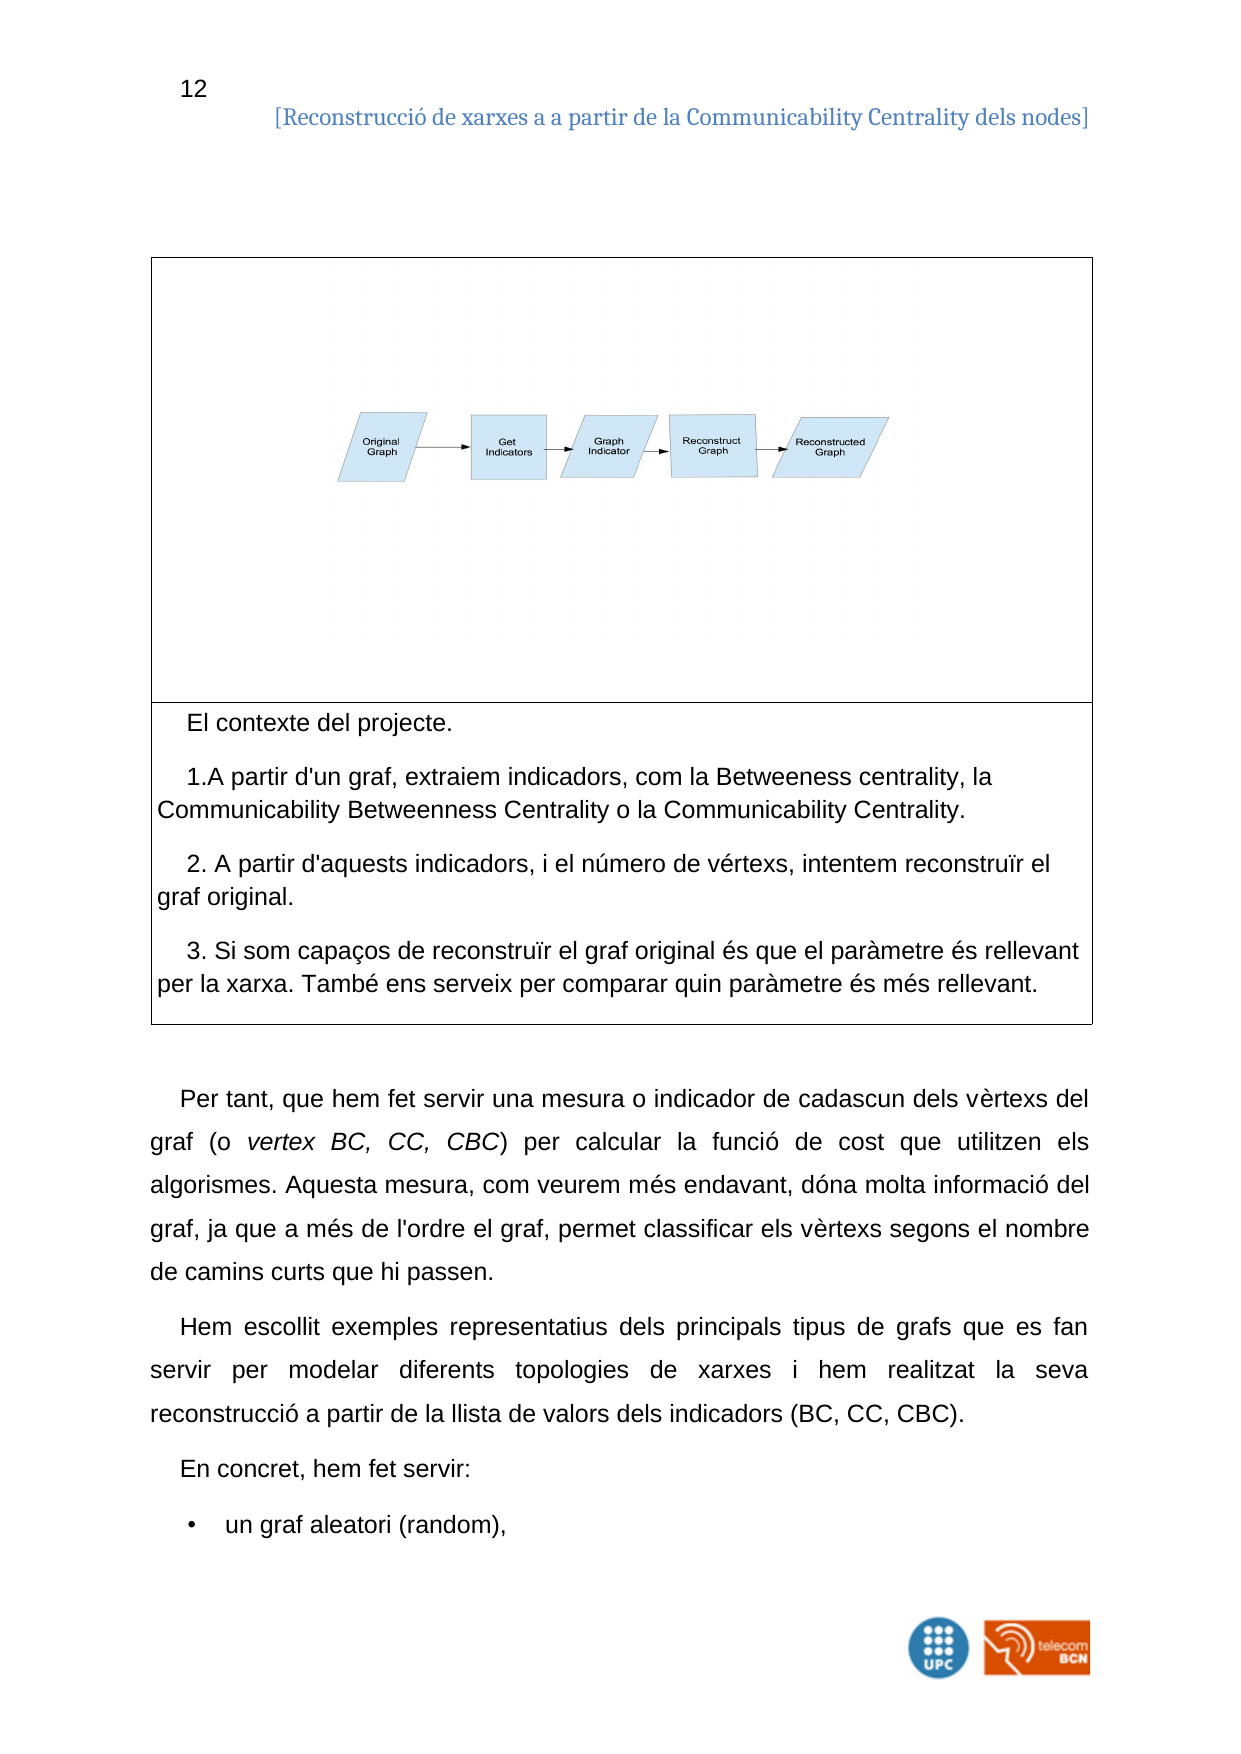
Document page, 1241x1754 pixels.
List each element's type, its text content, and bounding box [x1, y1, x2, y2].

text Per tant, que hem fet servir una mesura o indicador de cadascun dels vèrtexs del graf (o vertex BC, CC, CBC) per calcular la funció de cost que utilitzen els algorismes. Aquesta mesura, com veurem més endavant, dóna molta informació del graf, ja que a més de l'ordre el graf, permet classificar els vèrtexs segons el nombre de camins curts que hi passen. [150, 1084, 1090, 1285]
picture [904, 1614, 1091, 1681]
table_header [152, 258, 1092, 702]
picture [296, 263, 947, 643]
text Hem escollit exemples representatius dels principals tipus de grafs que es fan servir per modelar diferents topologies de xarxes i hem realitzat la seva reconstrucció a partir de la llista de valors dels indicadors (BC, CC, CBC). [150, 1312, 1090, 1427]
list un graf aleatori (random), [187, 1510, 1090, 1539]
table_cell El contexte del projecte. 1.A partir d'un graf, extraiem indicadors, com la Betweeness centrality, la Communicability Betweenness Centrality o la Communicability Centrality. 2. A partir d'aquests indicadors, i el número de vértexs, intentem reconstruïr el graf original. 3. Si som capaços de reconstruïr el graf original és que el paràmetre és rellevant per la xarxa. També ens serveix per comparar quin paràmetre és més rellevant. [152, 703, 1092, 1024]
text En concret, hem fet servir: [150, 1454, 1090, 1483]
